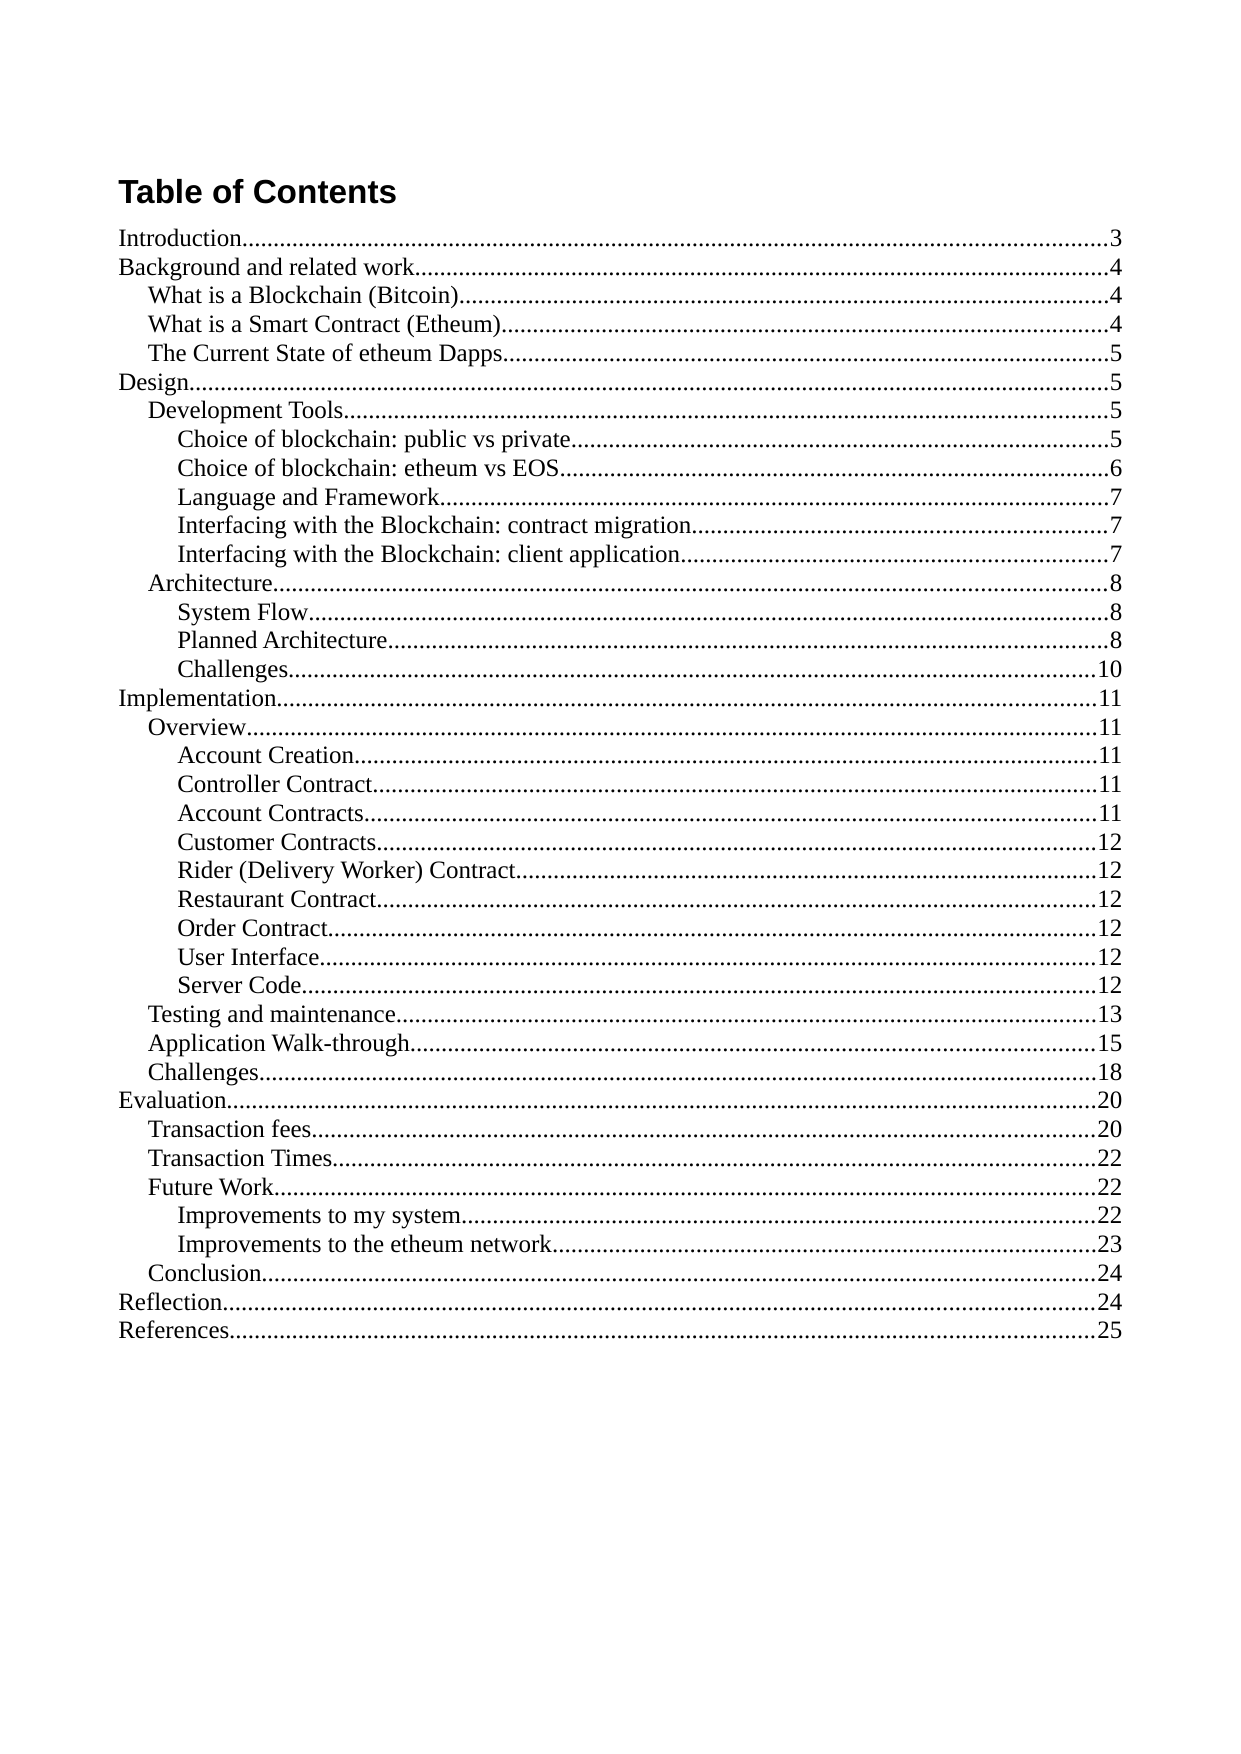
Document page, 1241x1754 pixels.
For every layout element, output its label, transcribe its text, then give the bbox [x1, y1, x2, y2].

text Order Contract 12 [177, 913, 1122, 942]
text Architecture 8 [148, 568, 1122, 597]
text Language and Framework 7 [177, 482, 1122, 510]
text What is a Blockchain (Bitcoin) 4 [148, 280, 1122, 309]
text Improvements to the etheum network 23 [177, 1229, 1122, 1258]
text Customer Contracts 12 [177, 827, 1122, 855]
text Development Tools 5 [148, 395, 1122, 424]
subtitle Table of Contents [118, 172, 1122, 210]
text References 25 [118, 1315, 1122, 1344]
text Improvements to my system 22 [177, 1200, 1122, 1229]
text System Flow 8 [177, 597, 1122, 625]
text Rider (Delivery Worker) Contract 12 [177, 855, 1122, 884]
text Planned Architecture 8 [177, 625, 1122, 654]
text Transaction Times 22 [148, 1143, 1122, 1172]
text Background and related work 4 [118, 252, 1122, 280]
text Testing and maintenance 13 [148, 999, 1122, 1028]
text Introduction 3 [118, 223, 1122, 252]
text Application Walk-through 15 [148, 1028, 1122, 1057]
text User Interface 12 [177, 942, 1122, 970]
text Controller Contract 11 [177, 769, 1122, 798]
text Challenges 18 [148, 1057, 1122, 1085]
text Choice of blockchain: etheum vs EOS 6 [177, 453, 1122, 482]
text Interfacing with the Blockchain: client application 7 [177, 539, 1122, 568]
text Interfacing with the Blockchain: contract migration 7 [177, 510, 1122, 539]
text Overview 11 [148, 712, 1122, 740]
text Reflection 24 [118, 1287, 1122, 1315]
text Future Work 22 [148, 1172, 1122, 1200]
text Implementation 11 [118, 683, 1122, 712]
text Challenges 10 [177, 654, 1122, 683]
text Account Creation 11 [177, 740, 1122, 769]
text Restaurant Contract 12 [177, 884, 1122, 913]
text Transaction fees 20 [148, 1114, 1122, 1143]
text The Current State of etheum Dapps 5 [148, 338, 1122, 367]
text Conclusion 24 [148, 1258, 1122, 1287]
text Evaluation 20 [118, 1085, 1122, 1114]
text Design 5 [118, 367, 1122, 395]
text Choice of blockchain: public vs private 5 [177, 424, 1122, 453]
text Server Code 12 [177, 970, 1122, 999]
text Account Contracts 11 [177, 798, 1122, 827]
text What is a Smart Contract (Etheum) 4 [148, 309, 1122, 338]
